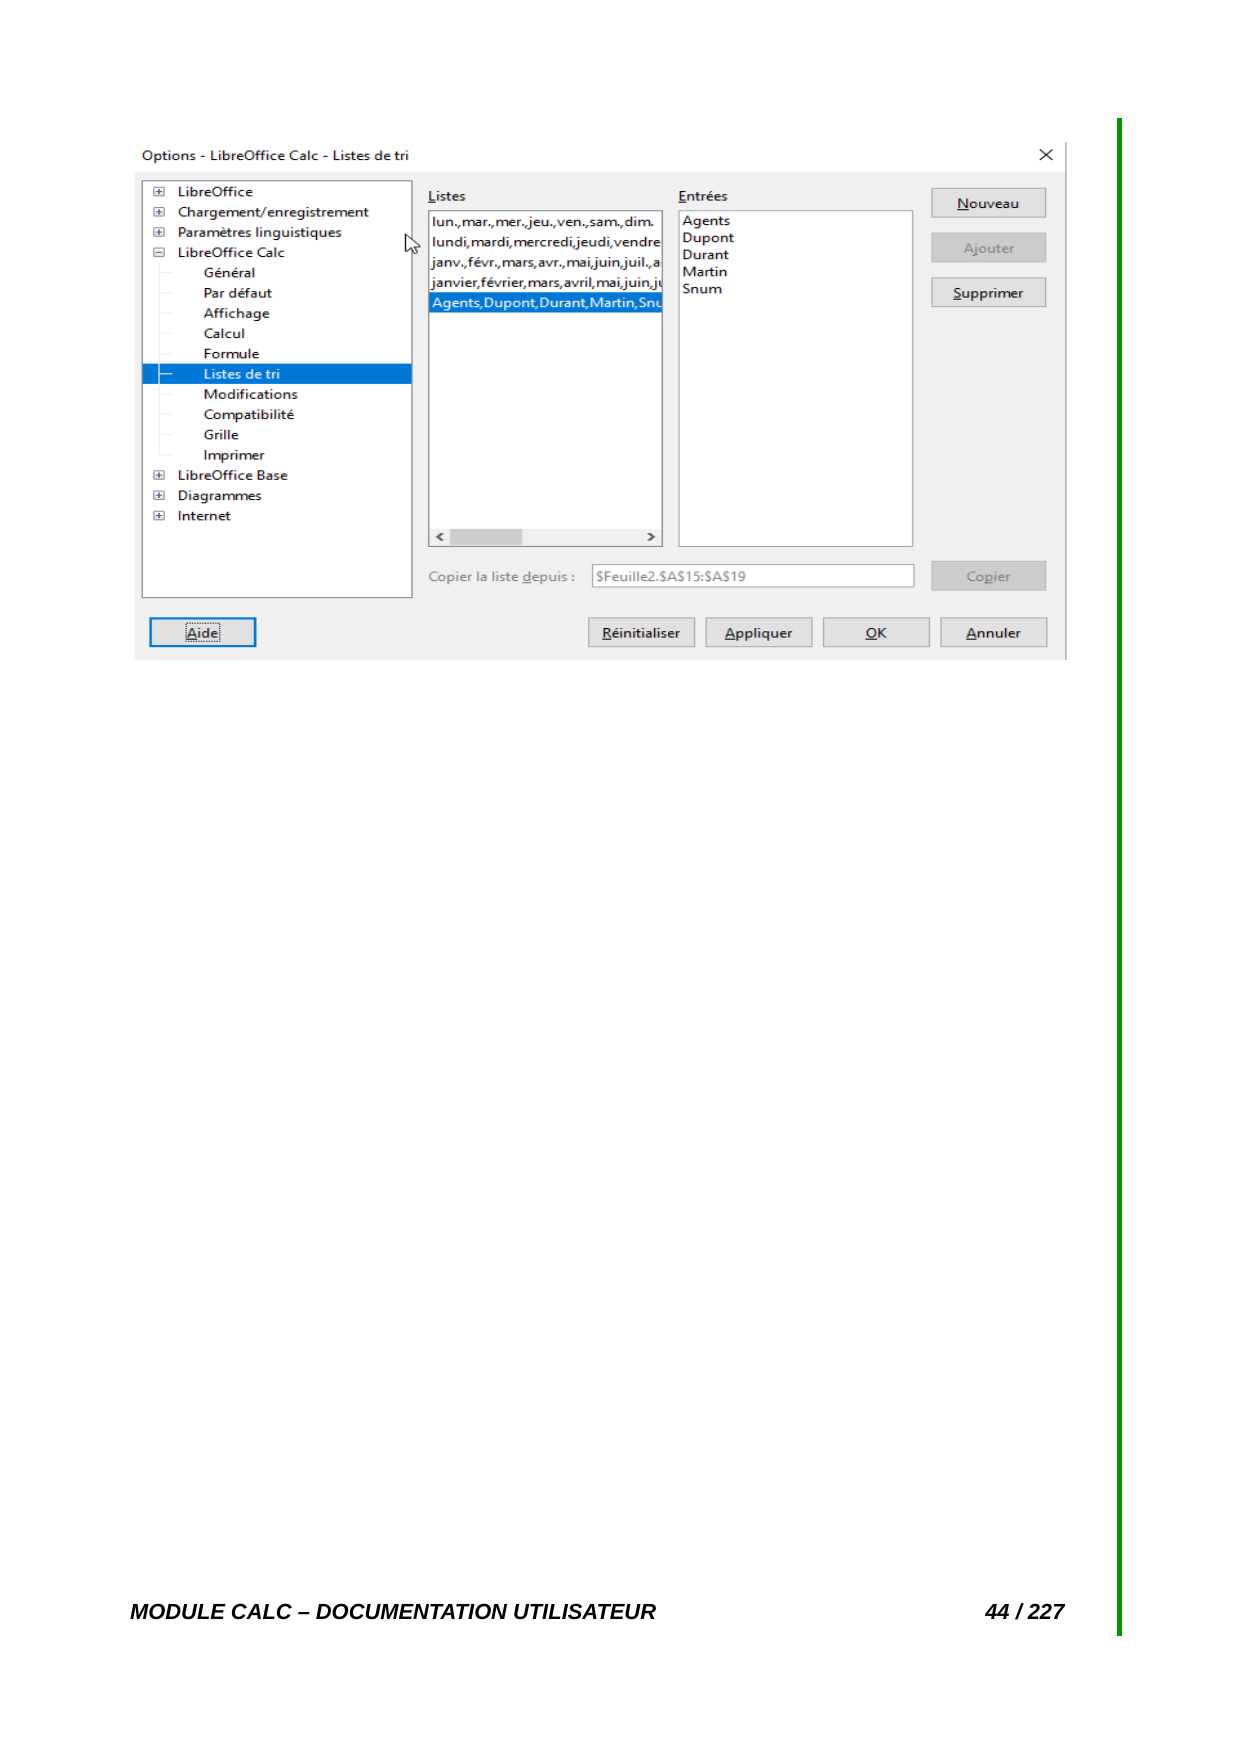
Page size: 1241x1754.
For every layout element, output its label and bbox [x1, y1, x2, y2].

picture [134, 142, 1067, 660]
